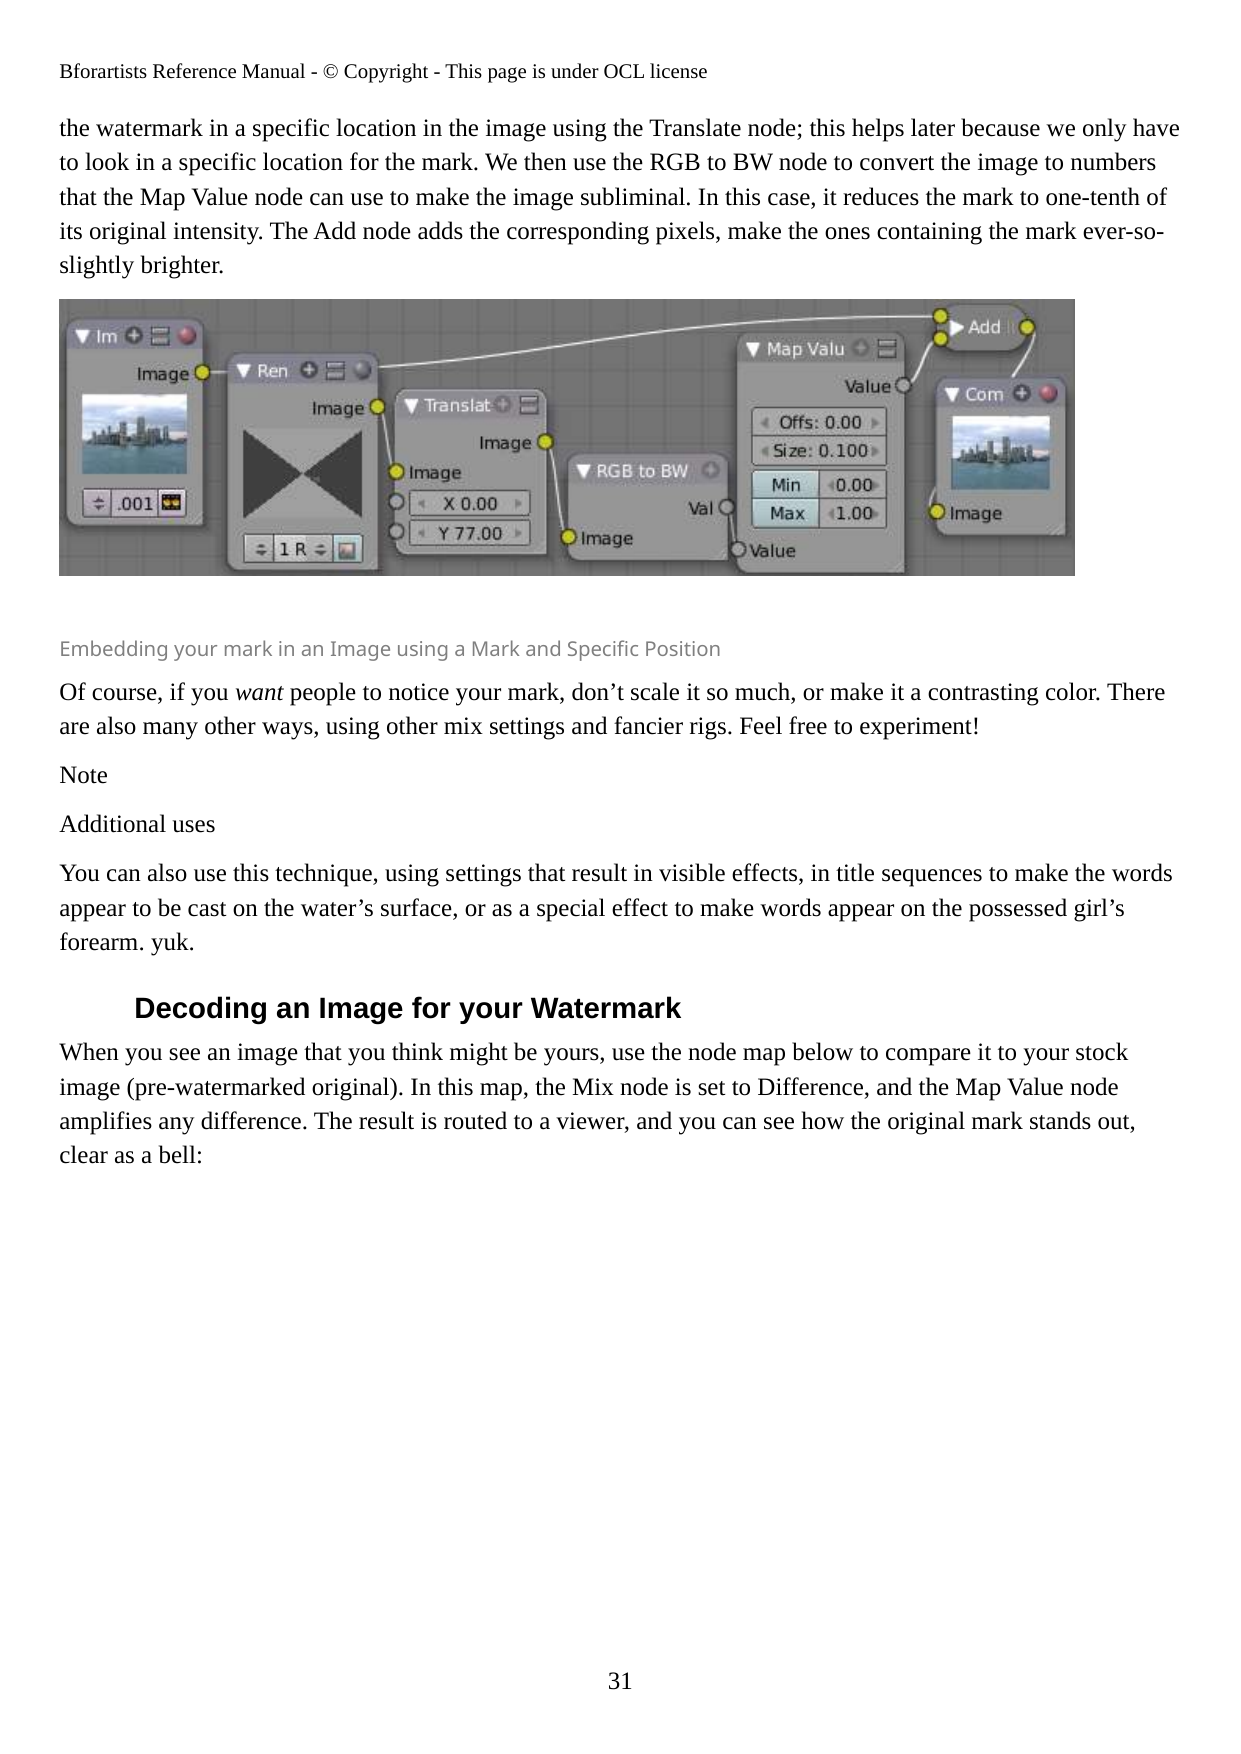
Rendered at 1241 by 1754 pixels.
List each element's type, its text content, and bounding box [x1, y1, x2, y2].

text Additional uses [59, 809, 1181, 838]
text Embedding your mark in an Image using a Mark and Specific Position [59, 631, 1181, 662]
text Of course, if you want people to notice your mark, don’t scale it so much, or make it a contrasting color. There are also many other ways, using other mix settings and fancier rigs. Feel free to experiment! [59, 677, 1181, 740]
text Note [59, 760, 1181, 789]
text You can also use this technique, using settings that result in visible effects, in title sequences to make the words appear to be cast on the water’s surface, or as a special effect to make words appear on the possessed girl’s forearm. yuk. [59, 858, 1181, 956]
text When you see an image that you think might be yours, use the node map below to compare it to your stock image (pre-watermarked original). In this map, the Mix node is set to Difference, and the Map Value node amplifies any difference. The result is routed to a viewer, and you can see how the original mark stands out, clear as a bell: [59, 1037, 1181, 1169]
subtitle Decoding an Image for your Watermark [59, 991, 1181, 1024]
picture [59, 299, 1075, 576]
text the watermark in a specific location in the image using the Translate node; this helps later because we only have to look in a specific location for the mark. We then use the RGB to BW node to convert the image to numbers that the Map Value node can use to make the image subliminal. In this case, it reduces the mark to one-tenth of its original intensity. The Add node adds the corresponding pixels, make the ones containing the mark ever-so-slightly brighter. [59, 113, 1181, 279]
